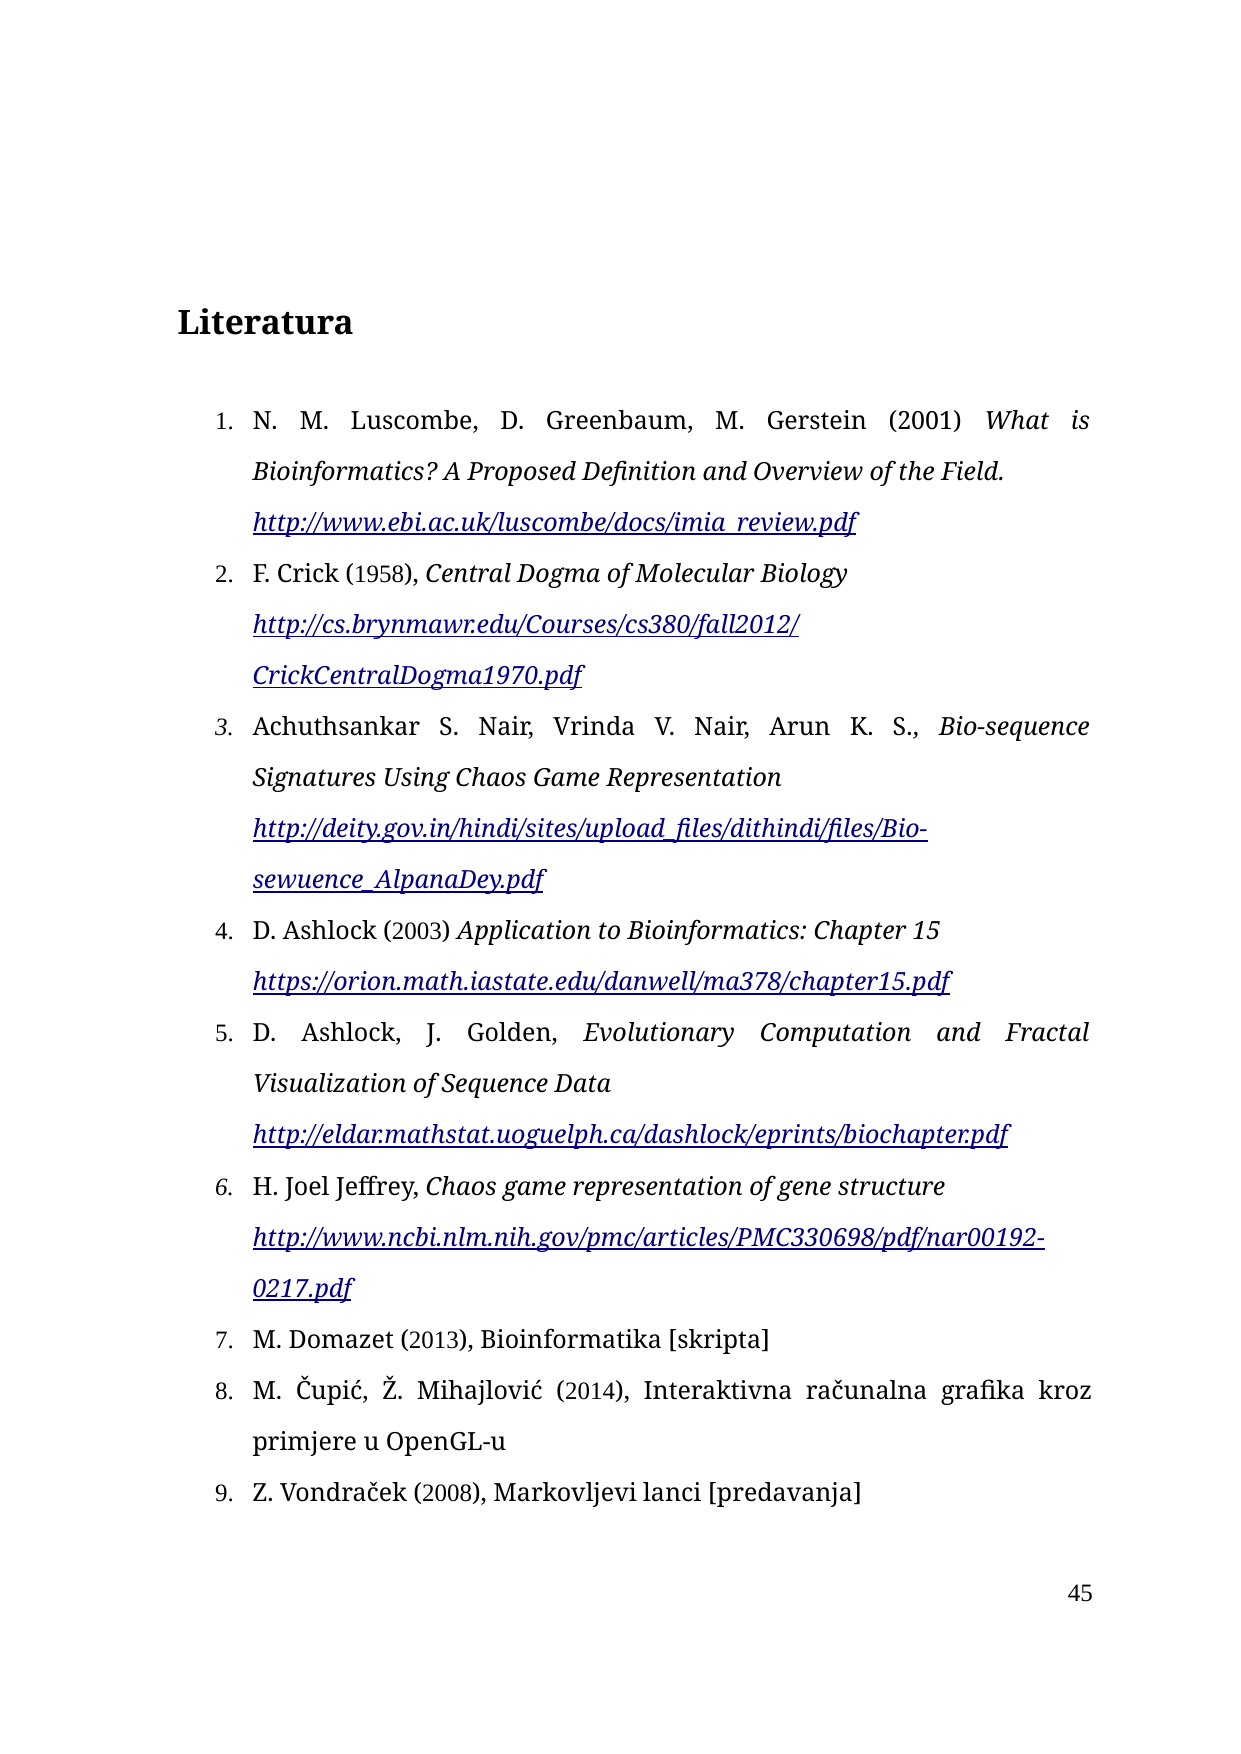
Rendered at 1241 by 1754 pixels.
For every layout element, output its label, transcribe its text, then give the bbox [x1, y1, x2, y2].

list D. Ashlock (2003) Application to Bioinformatics: Chapter 15 [215, 913, 1093, 947]
list http://www.ncbi.nlm.nih.gov/pmc/articles/PMC330698/pdf/nar00192-0217.pdf [215, 1219, 1093, 1304]
list F. Crick (1958), Central Dogma of Molecular Biology [215, 556, 1093, 590]
list Z. Vondraček (2008), Markovljevi lanci [predavanja] [215, 1474, 1093, 1508]
list http://deity.gov.in/hindi/sites/upload_files/dithindi/files/Bio-sewuence_AlpanaDey.pdf [215, 811, 1093, 896]
list https://orion.math.iastate.edu/danwell/ma378/chapter15.pdf [215, 964, 1093, 998]
list http://cs.brynmawr.edu/Courses/cs380/fall2012/CrickCentralDogma1970.pdf [215, 607, 1093, 692]
list Achuthsankar S. Nair, Vrinda V. Nair, Arun K. S., Bio-sequence Signatures Using Chaos Game Representation [215, 709, 1093, 794]
list http://www.ebi.ac.uk/luscombe/docs/imia_review.pdf [215, 505, 1093, 539]
list N. M. Luscombe, D. Greenbaum, M. Gerstein (2001) What is Bioinformatics? A Proposed Definition and Overview of the Field. [215, 403, 1093, 488]
list M. Čupić, Ž. Mihajlović (2014), Interaktivna računalna grafika kroz primjere u OpenGL-u [215, 1372, 1093, 1457]
list H. Joel Jeffrey, Chaos game representation of gene structure [215, 1168, 1093, 1202]
subtitle Literatura [177, 299, 1093, 344]
list D. Ashlock, J. Golden, Evolutionary Computation and Fractal Visualization of Sequence Data [215, 1015, 1093, 1100]
list http://eldar.mathstat.uoguelph.ca/dashlock/eprints/biochapter.pdf [215, 1117, 1093, 1151]
list M. Domazet (2013), Bioinformatika [skripta] [215, 1321, 1093, 1355]
